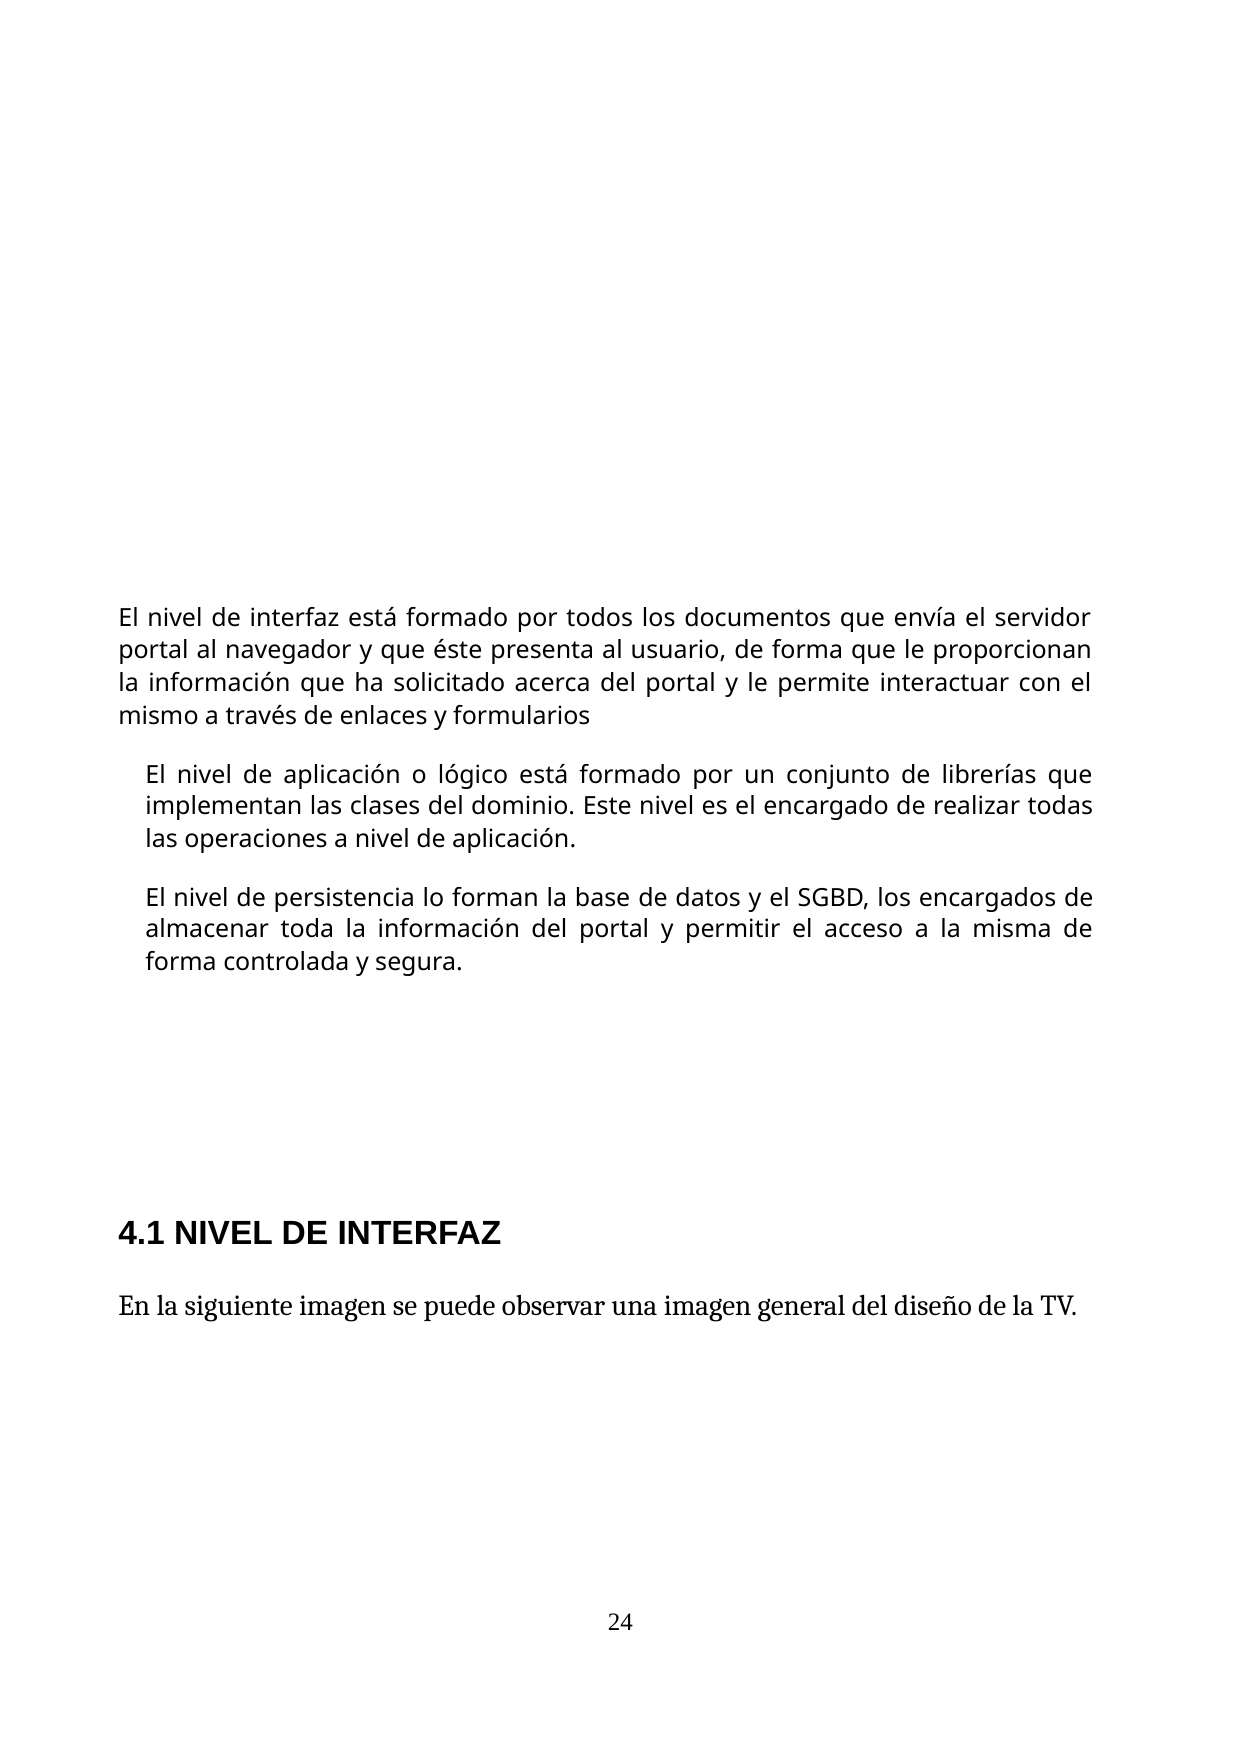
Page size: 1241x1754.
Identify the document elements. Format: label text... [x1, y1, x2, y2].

text En la siguiente imagen se puede observar una imagen general del diseño de la TV. [118, 1290, 1093, 1321]
text El nivel de interfaz está formado por todos los documentos que envía el servidor portal al navegador y que éste presenta al usuario, de forma que le proporcionan la información que ha solicitado acerca del portal y le permite interactuar con el mismo a través de enlaces y formularios [118, 601, 1093, 731]
text El nivel de persistencia lo forman la base de datos y el SGBD, los encargados de almacenar toda la información del portal y permitir el acceso a la misma de forma controlada y segura. [145, 880, 1094, 977]
text El nivel de aplicación o lógico está formado por un conjunto de librerías que implementan las clases del dominio. Este nivel es el encargado de realizar todas las operaciones a nivel de aplicación. [145, 757, 1094, 854]
subtitle 4.1 NIVEL DE INTERFAZ [118, 1213, 1122, 1252]
